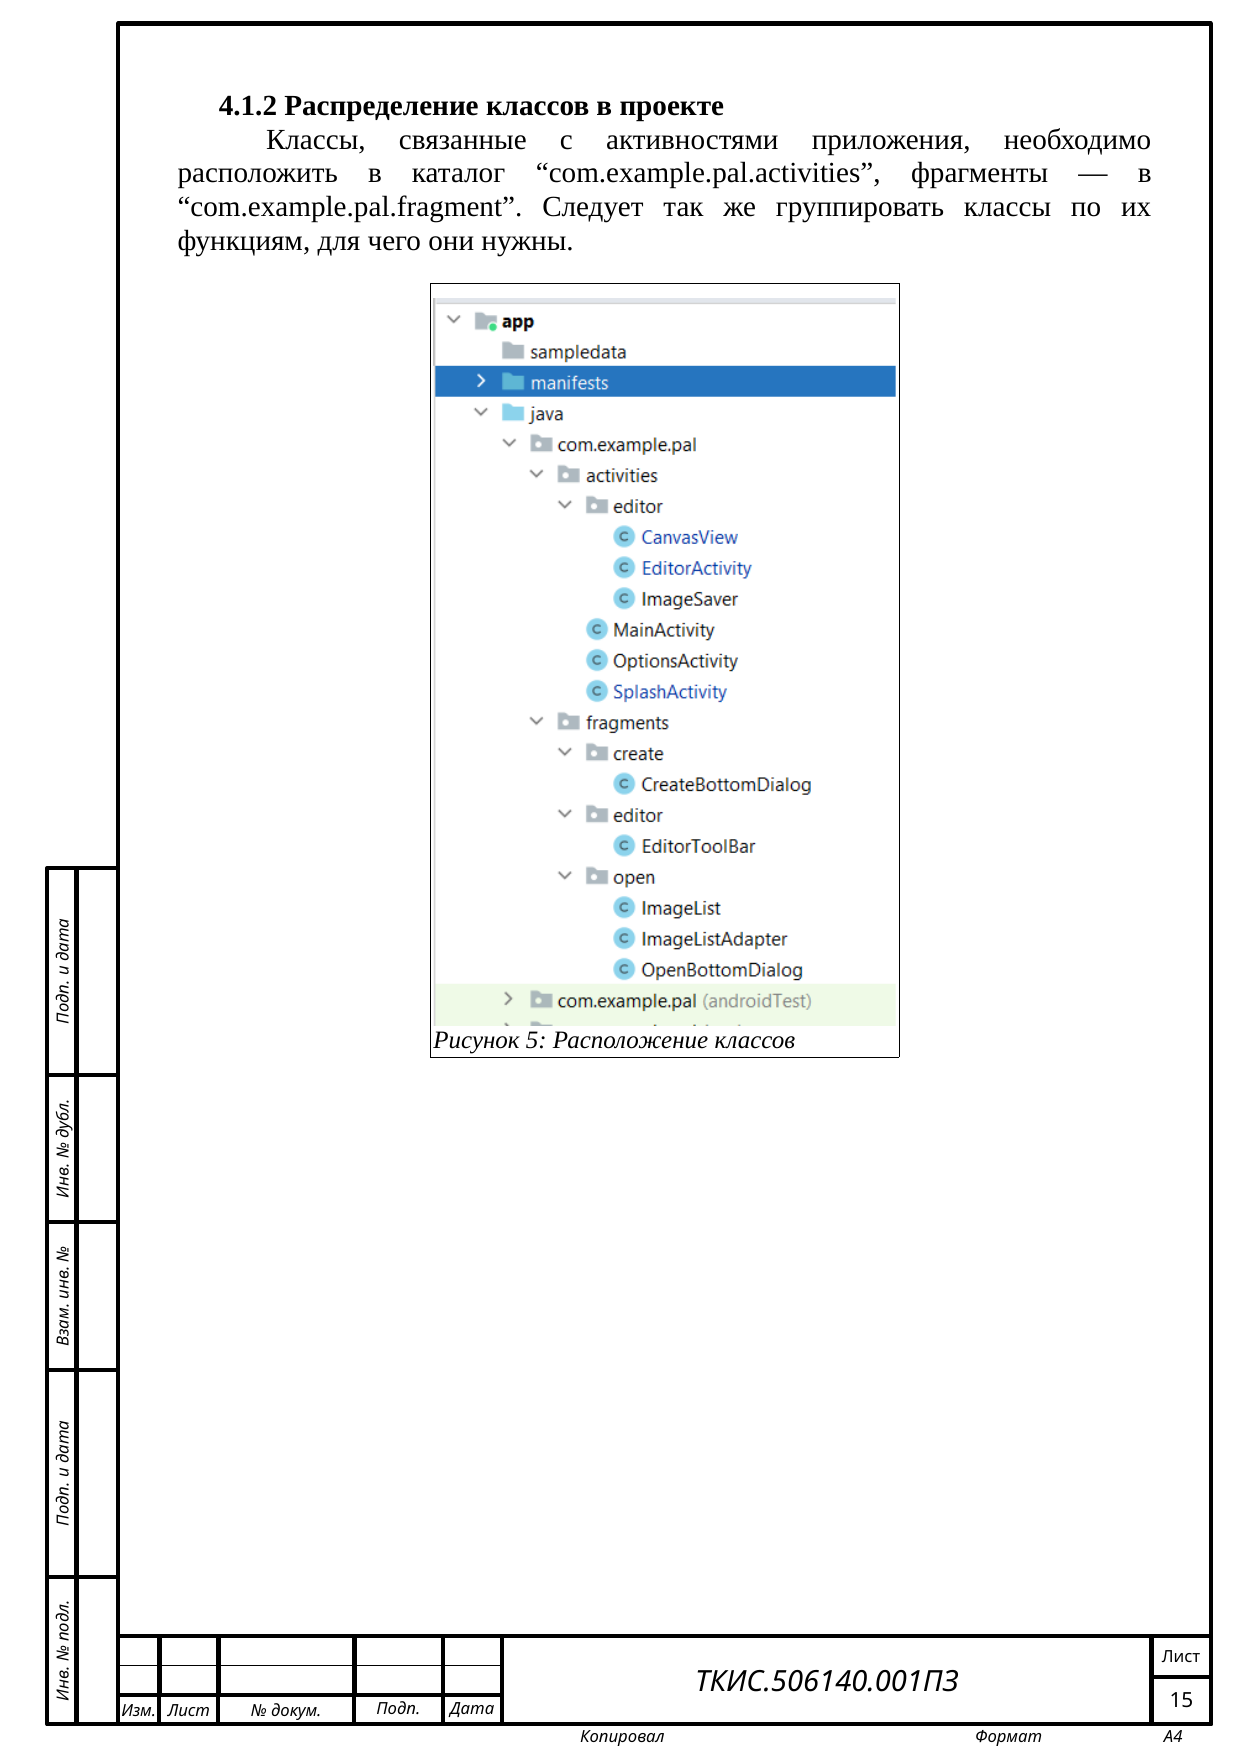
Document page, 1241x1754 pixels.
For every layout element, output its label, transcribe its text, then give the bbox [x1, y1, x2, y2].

text Рисунок 5: Расположение классов [433, 1026, 896, 1054]
text Классы, связанные с активностями приложения, необходимо расположить в каталог “com.example.pal.activities”, фрагменты — в “com.example.pal.fragment”. Следует так же группировать классы по их функциям, для чего они нужны. [177, 122, 1152, 256]
subtitle Распределение классов в проекте [218, 88, 1152, 122]
picture [433, 298, 896, 1026]
text [431, 284, 899, 1057]
